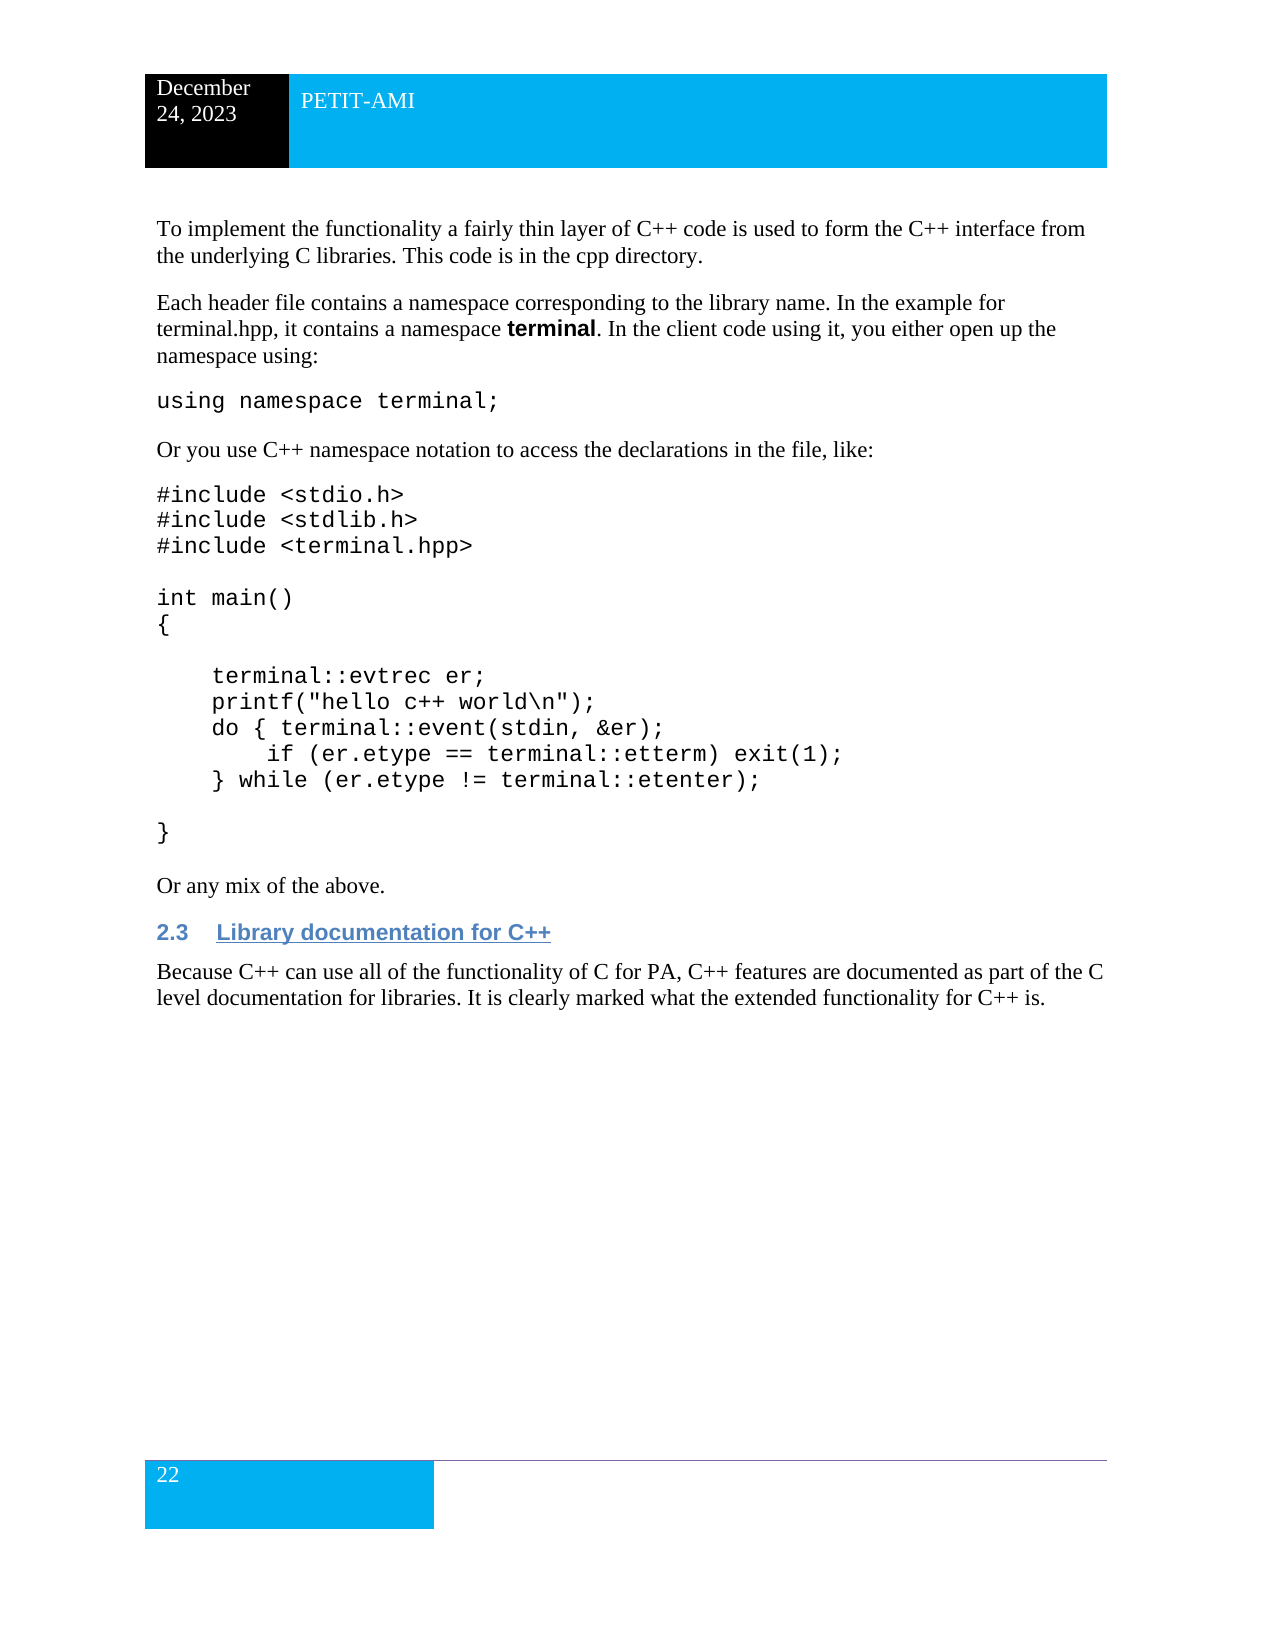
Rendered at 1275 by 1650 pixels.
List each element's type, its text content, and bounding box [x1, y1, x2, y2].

subtitle Library documentation for C++ [156, 919, 1118, 946]
text { [156, 613, 1118, 638]
text if (er.etype == terminal::etterm) exit(1); [156, 742, 1118, 768]
text } while (er.etype != terminal::etenter); [156, 768, 1118, 794]
text } [156, 820, 1118, 846]
text #include <terminal.hpp> [156, 535, 1118, 561]
text using namespace terminal; [156, 389, 1118, 415]
text terminal::evtrec er; [156, 664, 1118, 690]
text do { terminal::event(stdin, &er); [156, 716, 1118, 742]
text #include <stdio.h> [156, 483, 1118, 509]
text Or any mix of the above. [156, 872, 1118, 898]
text To implement the functionality a fairly thin layer of C++ code is used to form the C++ interface from the underlying C libraries. This code is in the cpp directory. [156, 215, 1118, 268]
text printf("hello c++ world\n"); [156, 690, 1118, 716]
text Or you use C++ namespace notation to access the declarations in the file, like: [156, 436, 1118, 462]
text Because C++ can use all of the functionality of C for PA, C++ features are documented as part of the C level documentation for libraries. It is clearly marked what the extended functionality for C++ is. [156, 958, 1118, 1011]
text #include <stdlib.h> [156, 509, 1118, 535]
text Each header file contains a namespace corresponding to the library name. In the example for terminal.hpp, it contains a namespace terminal. In the client code using it, you either open up the namespace using: [156, 289, 1118, 368]
text int main() [156, 587, 1118, 613]
